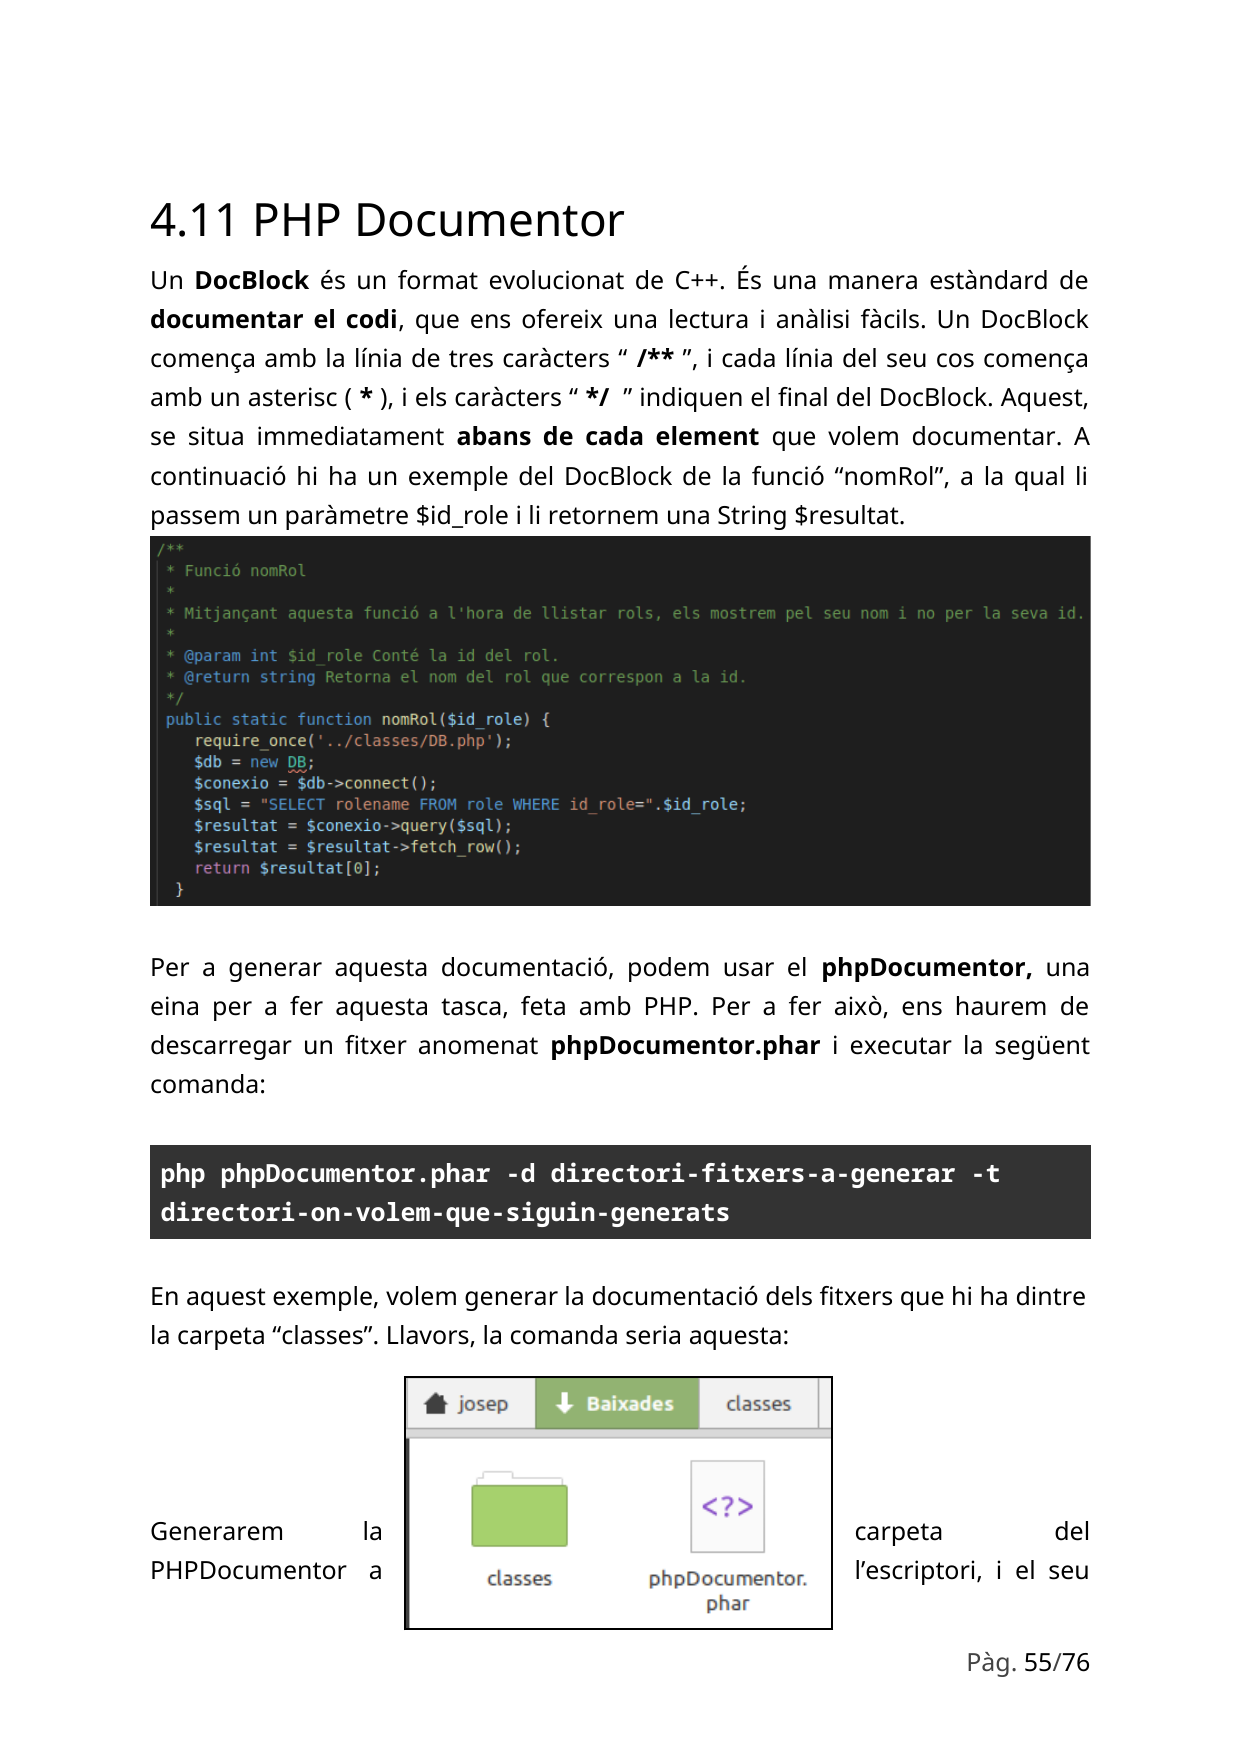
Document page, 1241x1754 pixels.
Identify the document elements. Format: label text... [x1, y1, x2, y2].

text Per a generar aquesta documentació, podem usar el phpDocumentor, una eina per a fer aquesta tasca, feta amb PHP. Per a fer això, ens haurem de descarregar un fitxer anomenat phpDocumentor.phar i executar la següent comanda: [150, 949, 1090, 1101]
picture [150, 536, 1091, 906]
picture [406, 1378, 831, 1628]
text En aquest exemple, volem generar la documentació dels fitxers que hi ha dintre la carpeta “classes”. Llavors, la comanda seria aquesta: [150, 1279, 1090, 1352]
text Un DocBlock és un format evolucionat de C++. És una manera estàndard de documentar el codi, que ens ofereix una lectura i anàlisi fàcils. Un DocBlock comença amb la línia de tres caràcters “ /** ”, i cada línia del seu cos comença amb un asterisc ( * ), i els caràcters “ */ ” indiquen el final del DocBlock. Aquest, se situa immediatament abans de cada element que volem documentar. A continuació hi ha un exemple del DocBlock de la funció “nomRol”, a la qual li passem un paràmetre $id_role i li retornem una String $resultat. [150, 262, 1090, 531]
table_header php phpDocumentor.phar -d directori-fitxers-a-generar -t directori-on-volem-que-siguin-generats [150, 1145, 1091, 1239]
subtitle 4.11 PHP Documentor [150, 187, 1090, 250]
text Generarem la carpeta del PHPDocumentor a l’escriptori, i el seu interior hauria de ser de la següent manera: [833, 1514, 1090, 1587]
text Generarem la carpeta del PHPDocumentor a l’escriptori, i el seu interior hauria de ser de la següent manera: [150, 1514, 404, 1587]
